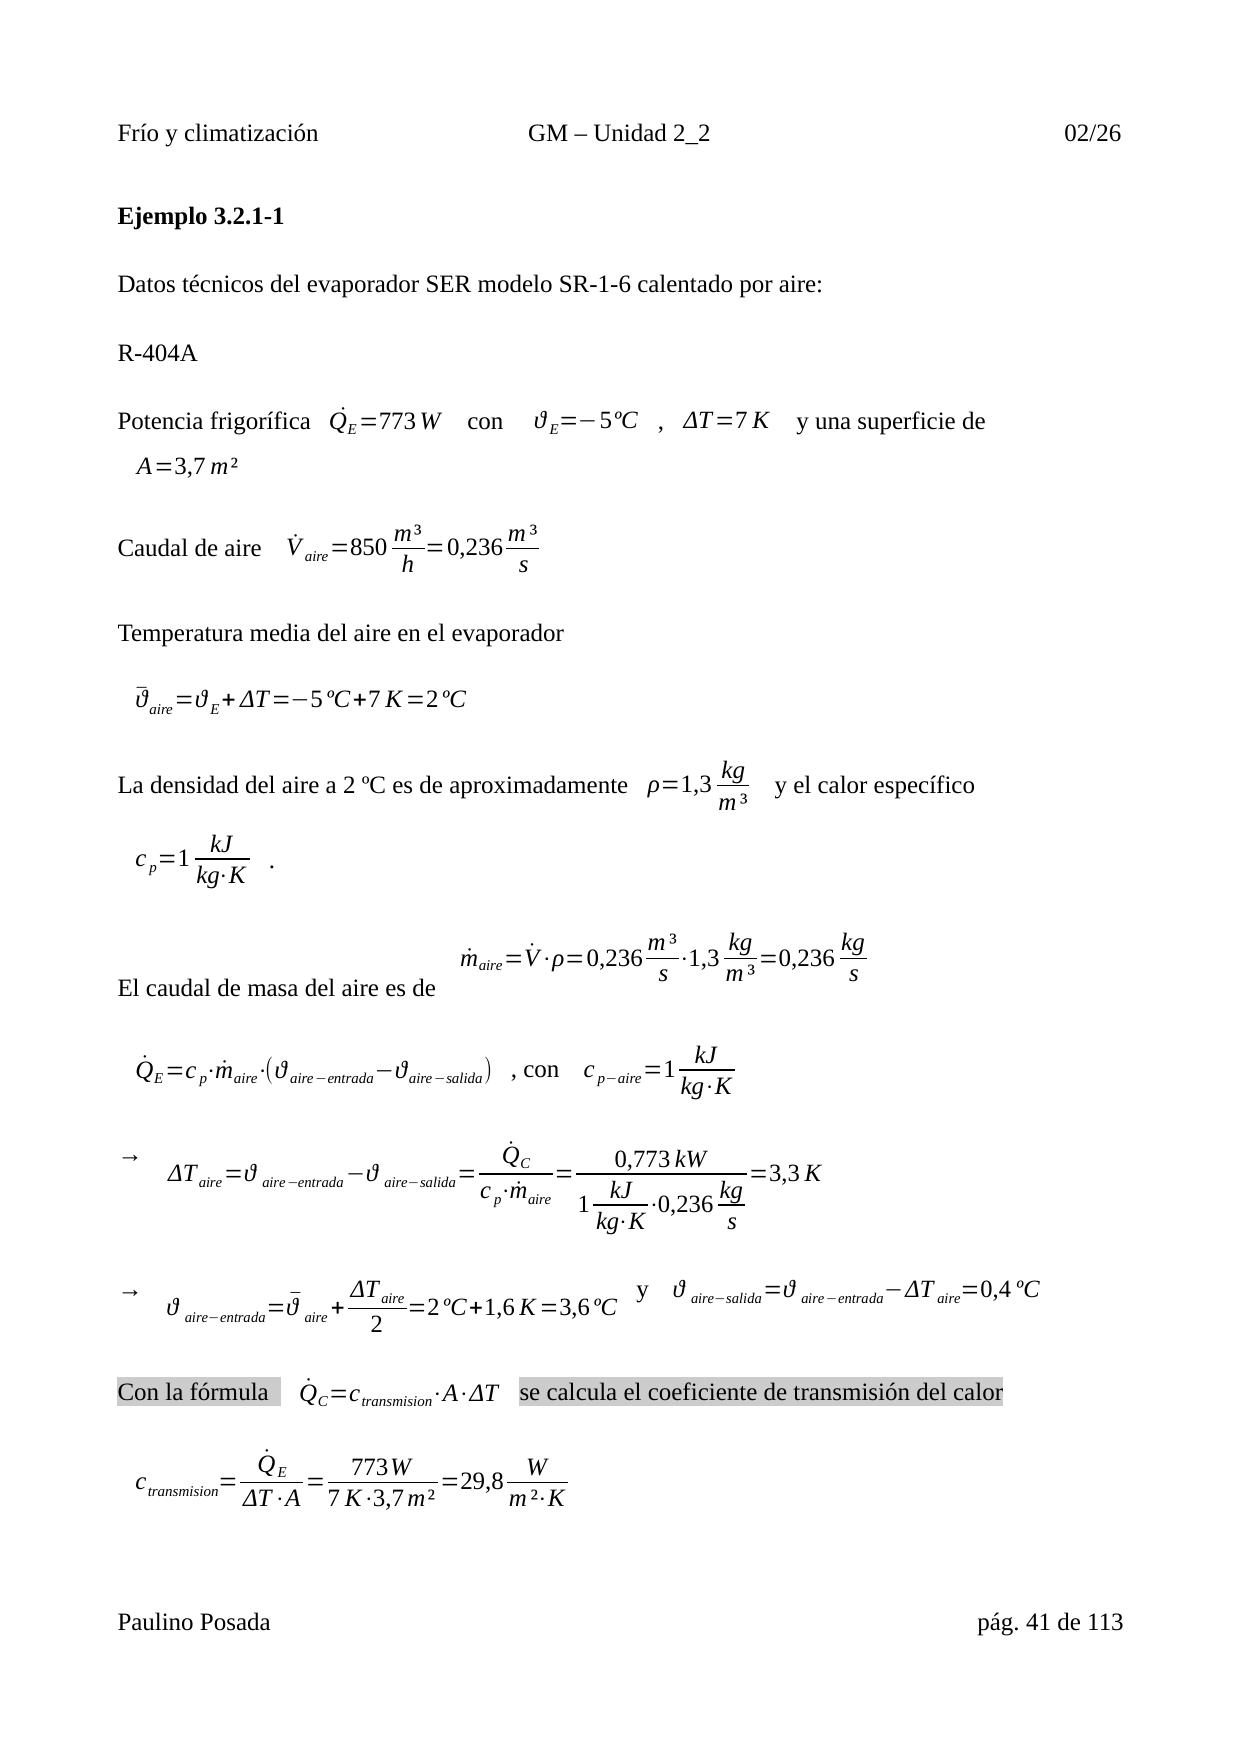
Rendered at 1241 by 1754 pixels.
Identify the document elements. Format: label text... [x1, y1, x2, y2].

text Datos técnicos del evaporador SER modelo SR-1-6 calentado por aire: [117, 269, 1123, 298]
text Temperatura media del aire en el evaporador [117, 618, 1123, 647]
text , con [117, 1041, 1123, 1100]
text Caudal de aire [117, 519, 1123, 578]
text Potencia frigorífica con , y una superficie de [117, 406, 1123, 480]
text R-404A [117, 338, 1123, 366]
text → y [117, 1274, 1123, 1338]
text La densidad del aire a 2 ºC es de aproximadamente y el calor específico . [117, 757, 1123, 889]
text El caudal de masa del aire es de [117, 928, 1123, 1002]
text Con la fórmula se calcula el coeficiente de transmisión del calor [117, 1377, 1123, 1410]
text Ejemplo 3.2.1-1 [117, 201, 1123, 230]
text → [117, 1139, 1123, 1235]
